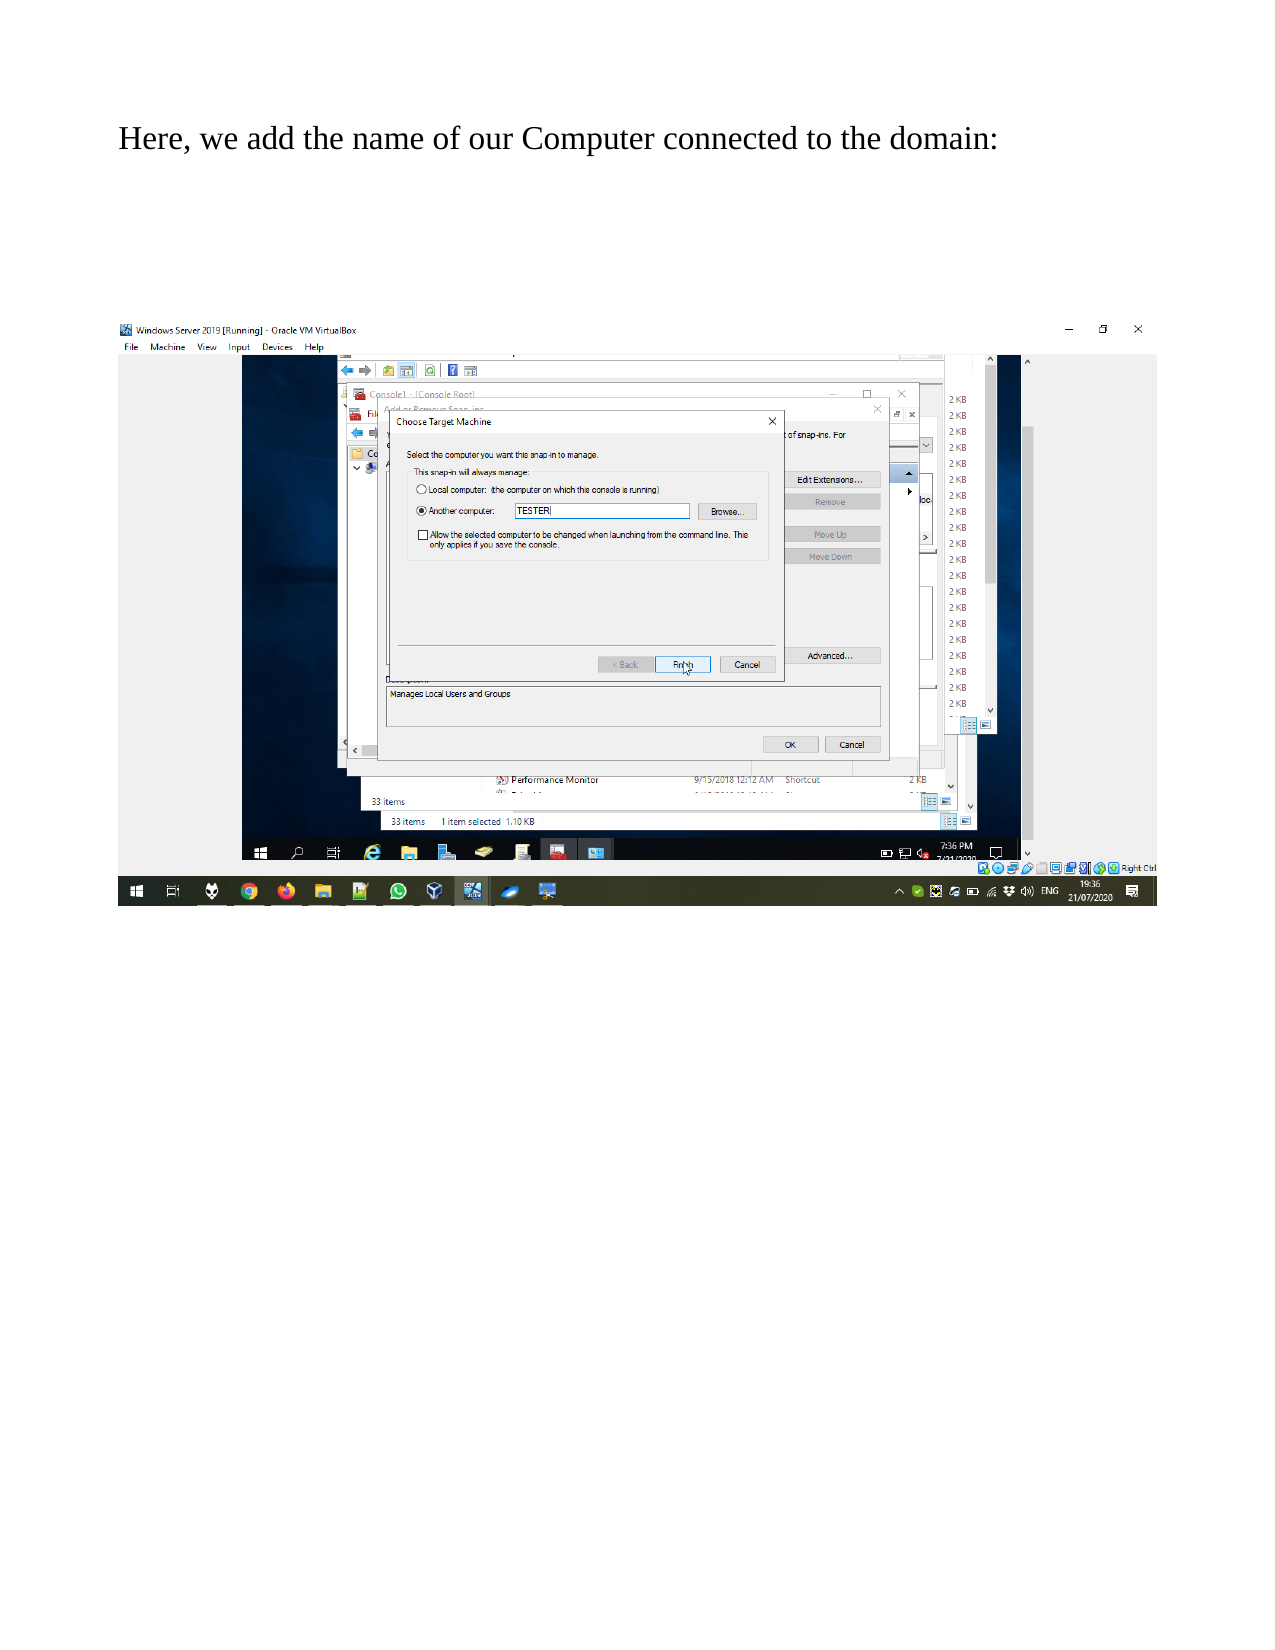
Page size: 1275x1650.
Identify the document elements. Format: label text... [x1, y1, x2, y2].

text Here, we add the name of our Computer connected to the domain: [118, 118, 1157, 156]
picture [118, 321, 1157, 906]
